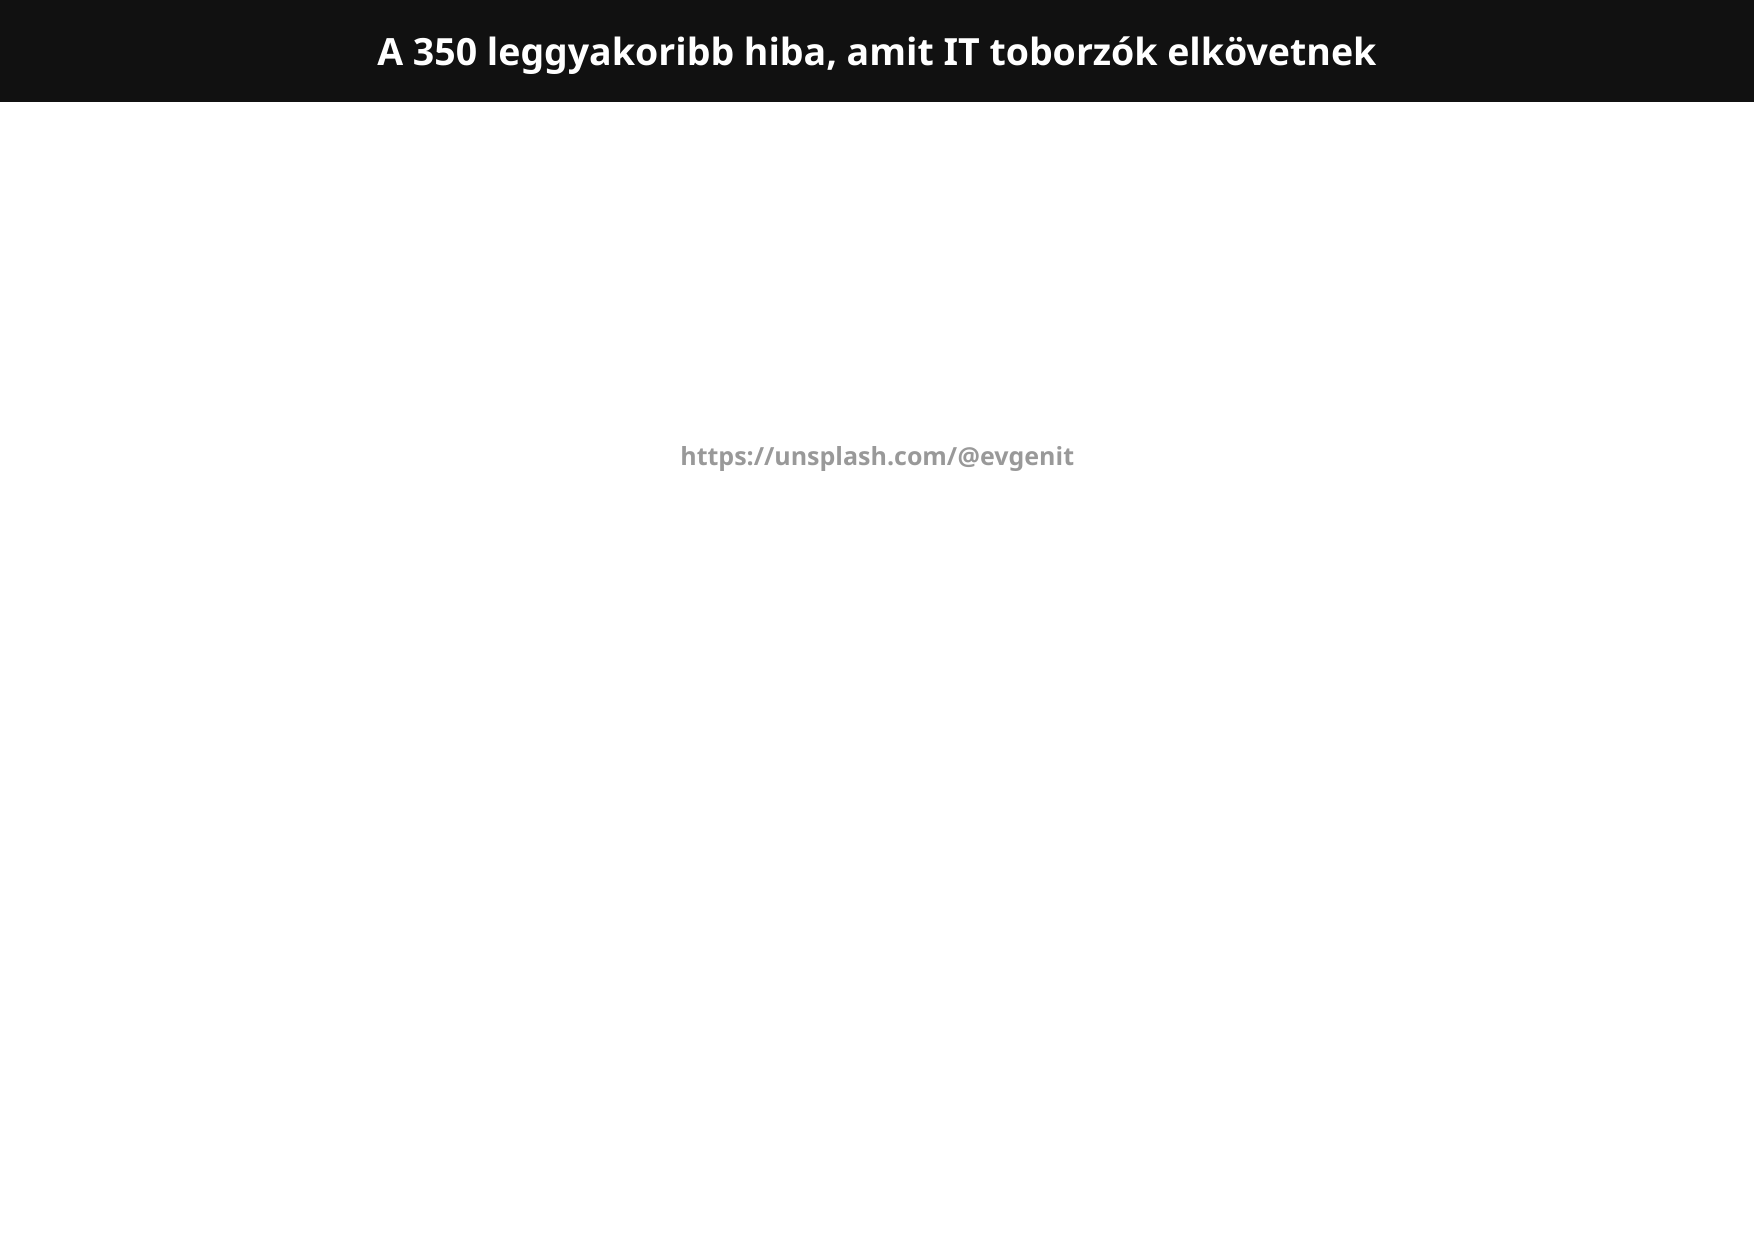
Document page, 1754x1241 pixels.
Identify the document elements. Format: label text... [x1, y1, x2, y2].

text https://unsplash.com/@evgenit [0, 438, 1754, 472]
